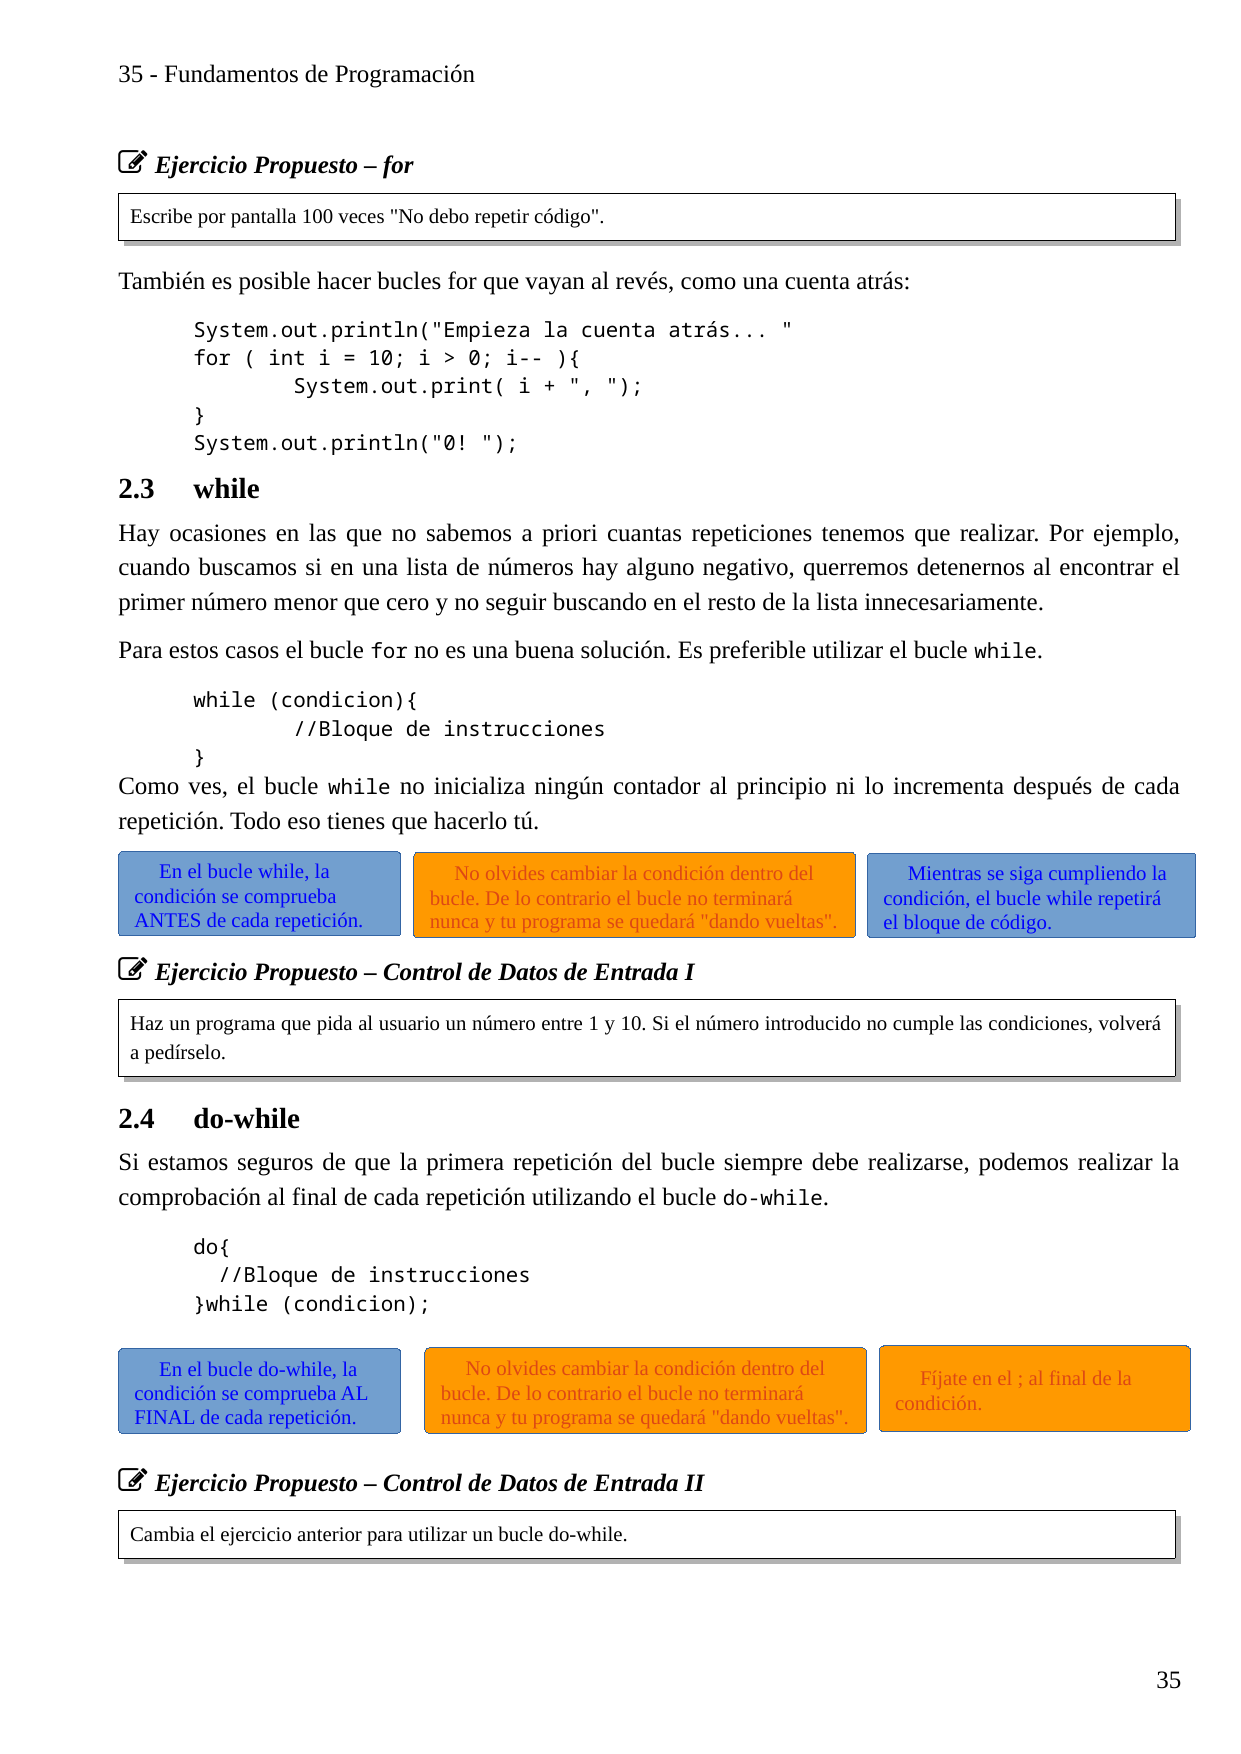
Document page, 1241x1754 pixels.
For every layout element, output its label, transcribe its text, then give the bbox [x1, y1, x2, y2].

text do{ [118, 1232, 1181, 1260]
text Hay ocasiones en las que no sabemos a priori cuantas repeticiones tenemos que realizar. Por ejemplo, cuando buscamos si en una lista de números hay alguno negativo, querremos detenernos al encontrar el primer número menor que cero y no seguir buscando en el resto de la lista innecesariamente. [118, 518, 1181, 615]
text System.out.print( i + ", "); [118, 372, 1181, 400]
text } [118, 742, 1181, 771]
text También es posible hacer bucles for que vayan al revés, como una cuenta atrás: [118, 266, 1181, 294]
text //Bloque de instrucciones [118, 714, 1181, 742]
text } [118, 400, 1181, 428]
text Si estamos seguros de que la primera repetición del bucle siempre debe realizarse, podemos realizar la comprobación al final de cada repetición utilizando el bucle do-while. [118, 1147, 1181, 1211]
subtitle do-while [118, 1101, 1181, 1135]
text Para estos casos el bucle for no es una buena solución. Es preferible utilizar el bucle while. [118, 636, 1181, 665]
text  Ejercicio Propuesto – Control de Datos de Entrada I [118, 953, 1181, 987]
text Como ves, el bucle while no inicializa ningún contador al principio ni lo incrementa después de cada repetición. Todo eso tienes que hacerlo tú. [118, 771, 1181, 835]
text  Ejercicio Propuesto – for [118, 146, 1181, 180]
text Escribe por pantalla 100 veces "No debo repetir código". [119, 194, 1175, 240]
text  Ejercicio Propuesto – Control de Datos de Entrada II [118, 1464, 1181, 1498]
text }while (condicion); [118, 1289, 1181, 1317]
text for ( int i = 10; i > 0; i-- ){ [118, 343, 1181, 372]
text Haz un programa que pida al usuario un número entre 1 y 10. Si el número introducido no cumple las condiciones, volverá a pedírselo. [119, 1000, 1175, 1076]
text Cambia el ejercicio anterior para utilizar un bucle do-while. [119, 1511, 1175, 1558]
text System.out.println("Empieza la cuenta atrás... " [118, 315, 1181, 343]
text System.out.println("0! "); [118, 428, 1181, 457]
text //Bloque de instrucciones [118, 1260, 1181, 1289]
subtitle while [118, 472, 1181, 505]
text while (condicion){ [118, 686, 1181, 714]
